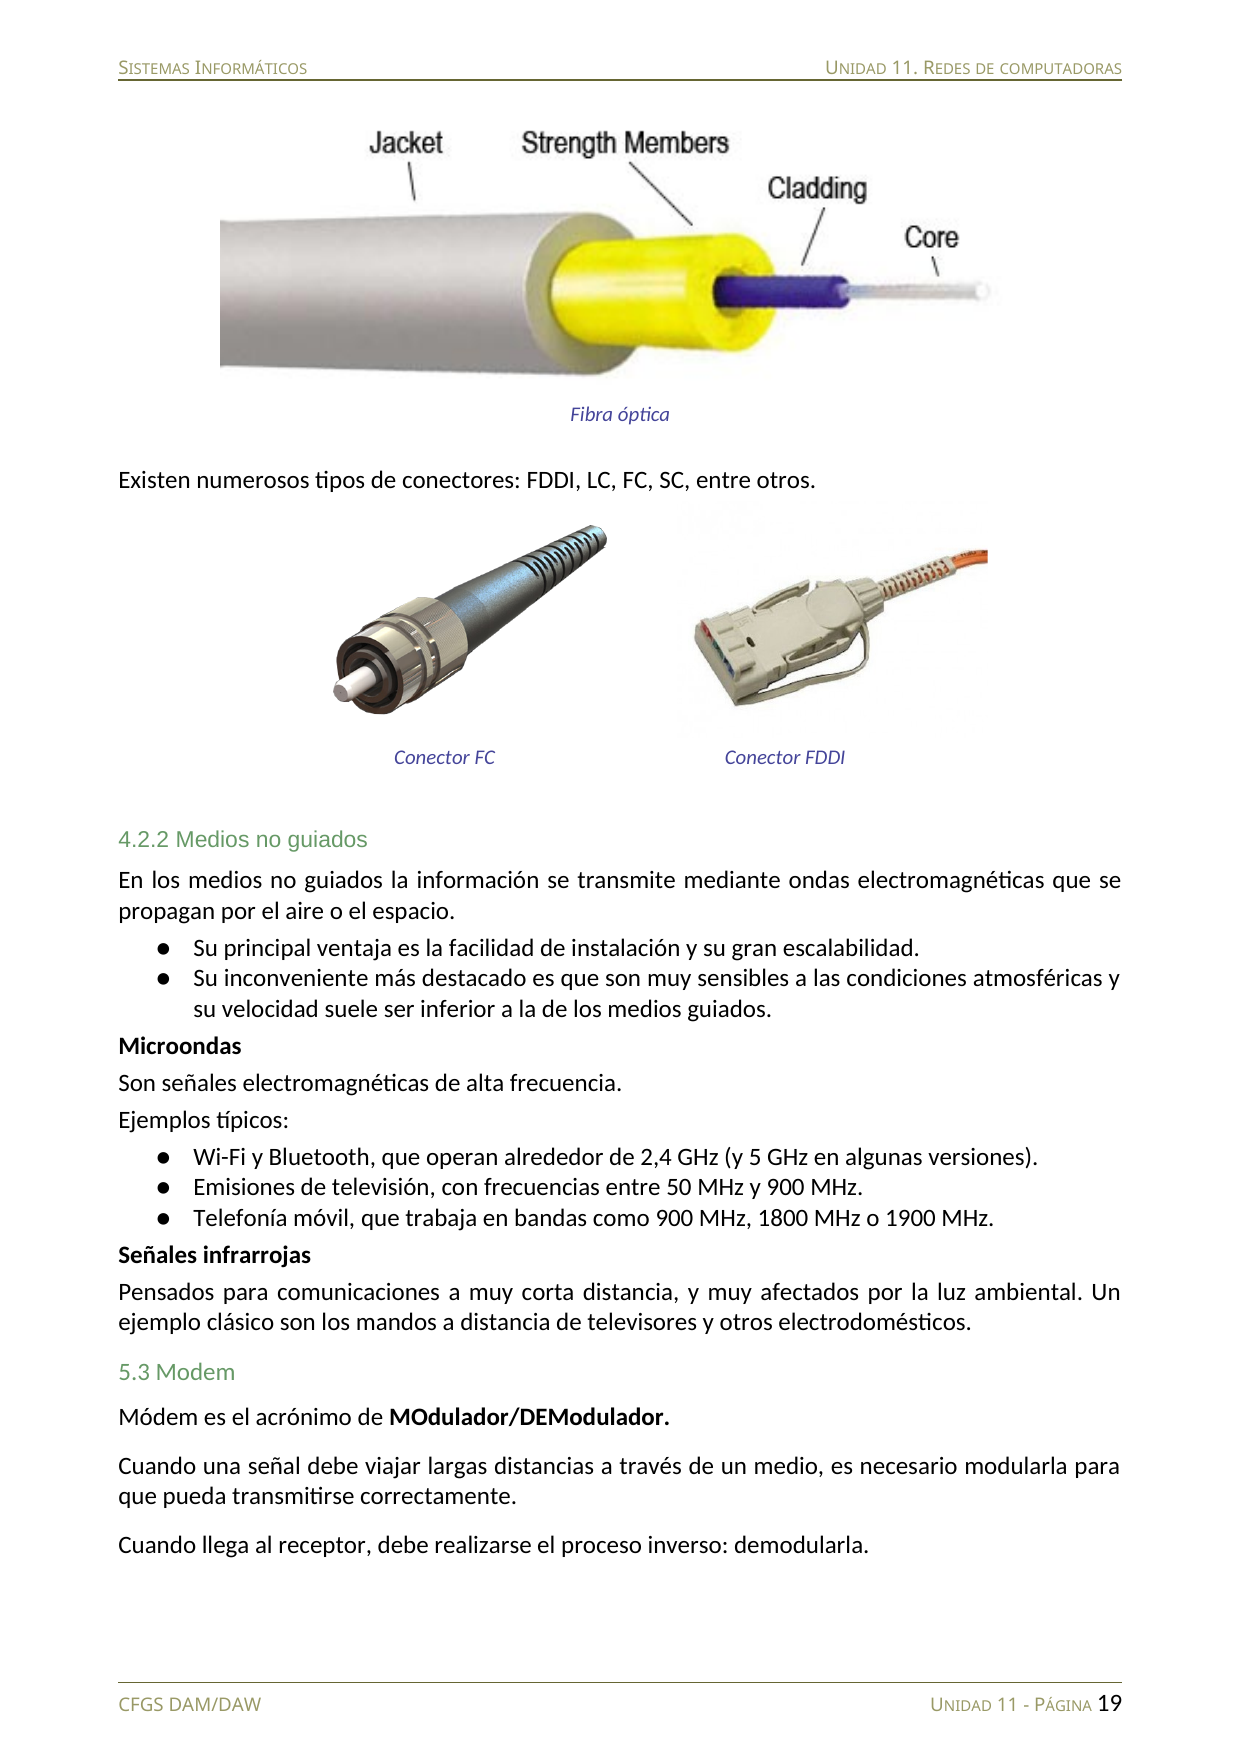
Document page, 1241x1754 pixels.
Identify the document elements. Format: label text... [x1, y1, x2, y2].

list Su principal ventaja es la facilidad de instalación y su gran escalabilidad. [156, 932, 1122, 962]
text Señales infrarrojas [118, 1239, 1122, 1269]
text Microondas [118, 1030, 1122, 1060]
text Fibra óptica [118, 401, 1122, 426]
list Su inconveniente más destacado es que son muy sensibles a las condiciones atmosféricas y su velocidad suele ser inferior a la de los medios guiados. [156, 962, 1122, 1023]
text Son señales electromagnéticas de alta frecuencia. [118, 1067, 1122, 1097]
text Pensados para comunicaciones a muy corta distancia, y muy afectados por la luz ambiental. Un ejemplo clásico son los mandos a distancia de televisores y otros electrodomésticos. [118, 1276, 1122, 1337]
text Ejemplos típicos: [118, 1104, 1122, 1134]
text Cuando una señal debe viajar largas distancias a través de un medio, es necesario modularla para que pueda transmitirse correctamente. [118, 1450, 1122, 1511]
text Módem es el acrónimo de MOdulador/DEModulador. [118, 1401, 1122, 1432]
list Telefonía móvil, que trabaja en bandas como 900 MHz, 1800 MHz o 1900 MHz. [156, 1202, 1122, 1232]
text Existen numerosos tipos de conectores: FDDI, LC, FC, SC, entre otros. [118, 465, 1122, 495]
subtitle 4.2.2 Medios no guiados [118, 826, 1122, 852]
picture [220, 118, 1021, 395]
list Wi-Fi y Bluetooth, que operan alrededor de 2,4 GHz (y 5 GHz en algunas versiones). [156, 1141, 1122, 1171]
picture [264, 501, 988, 738]
list Emisiones de televisión, con frecuencias entre 50 MHz y 900 MHz. [156, 1171, 1122, 1202]
subtitle 5.3 Modem [118, 1356, 1122, 1386]
text Cuando llega al receptor, debe realizarse el proceso inverso: demodularla. [118, 1529, 1122, 1560]
text En los medios no guiados la información se transmite mediante ondas electromagnéticas que se propagan por el aire o el espacio. [118, 864, 1122, 925]
text Conector FC Conector FDDI [118, 744, 1122, 770]
